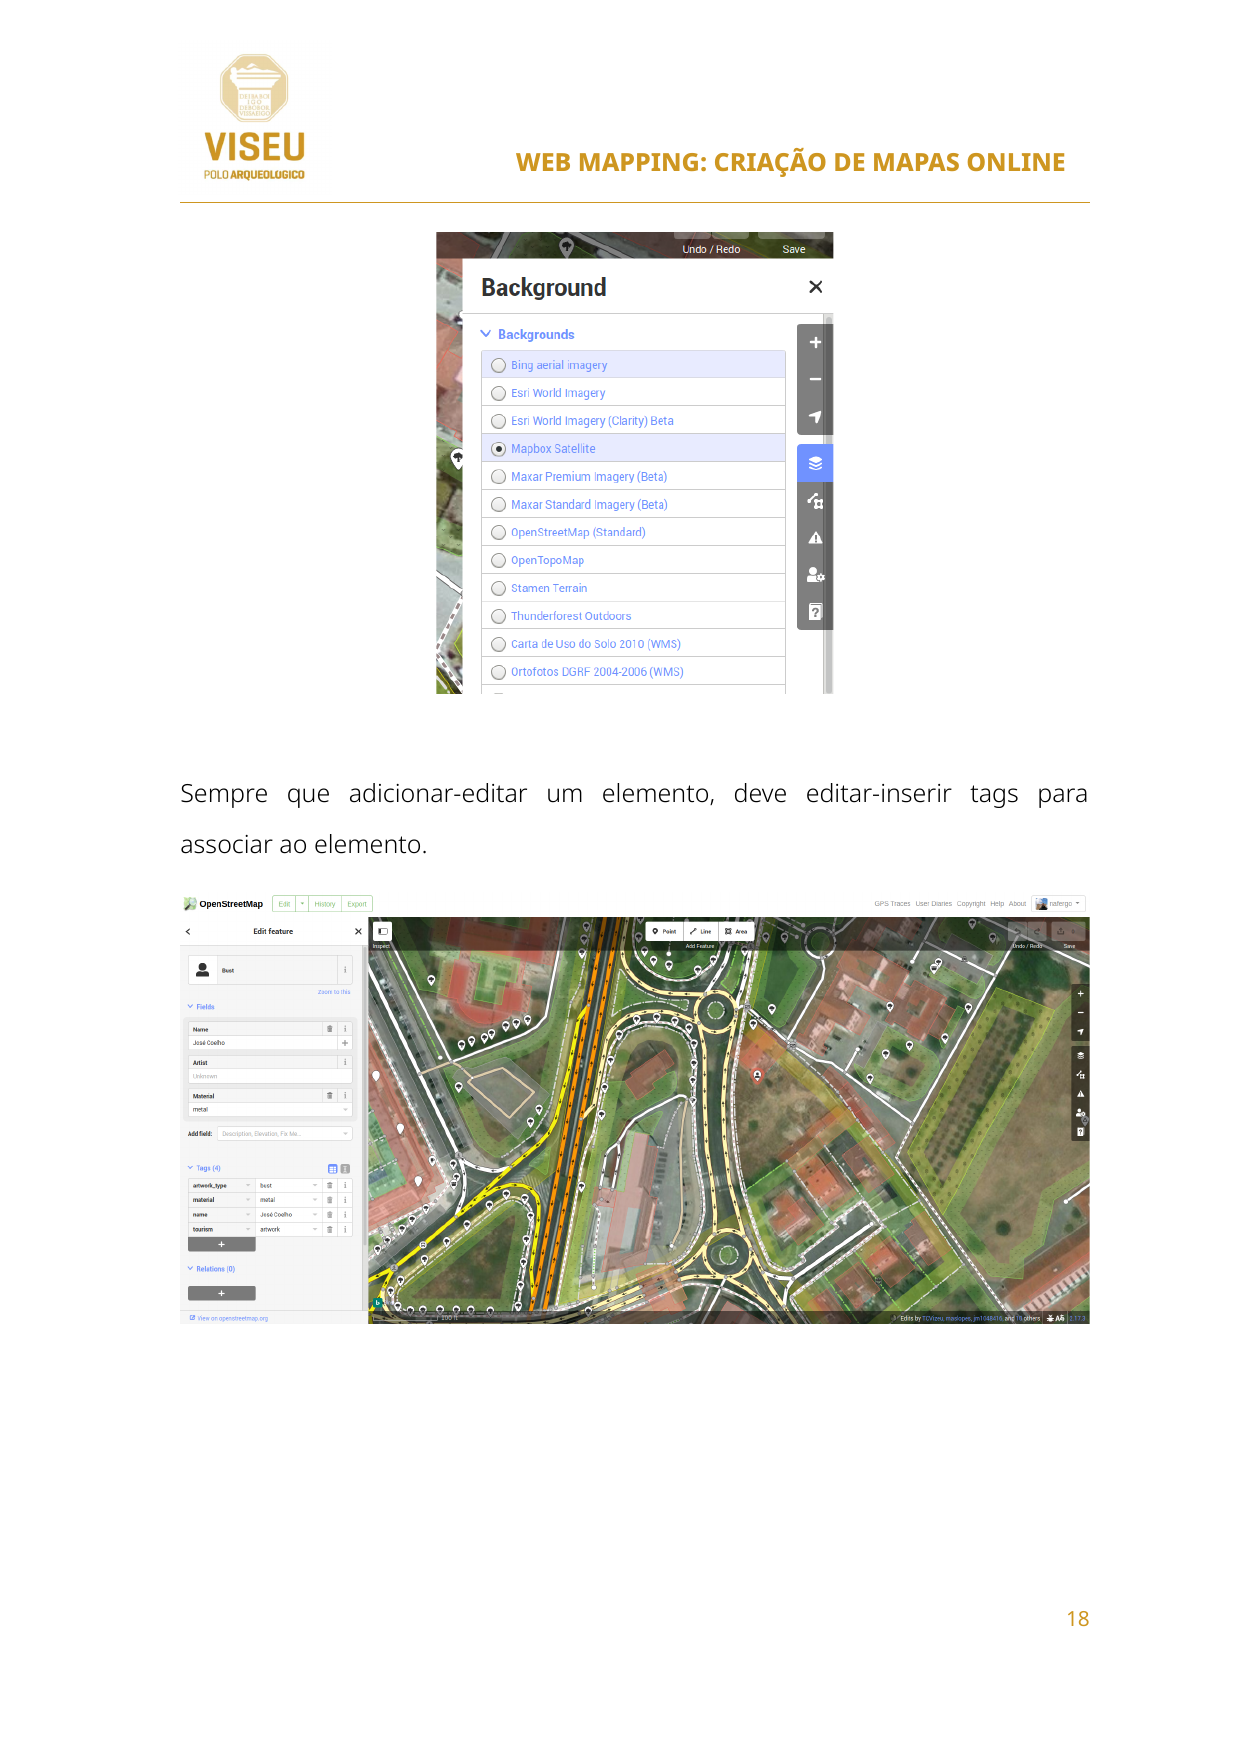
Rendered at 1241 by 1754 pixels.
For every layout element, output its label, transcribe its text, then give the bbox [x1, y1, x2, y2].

picture [180, 892, 1090, 1324]
picture [436, 232, 834, 694]
text Sempre que adicionar-editar um elemento, deve editar-inserir tags para associar ao elemento. [180, 776, 1090, 861]
